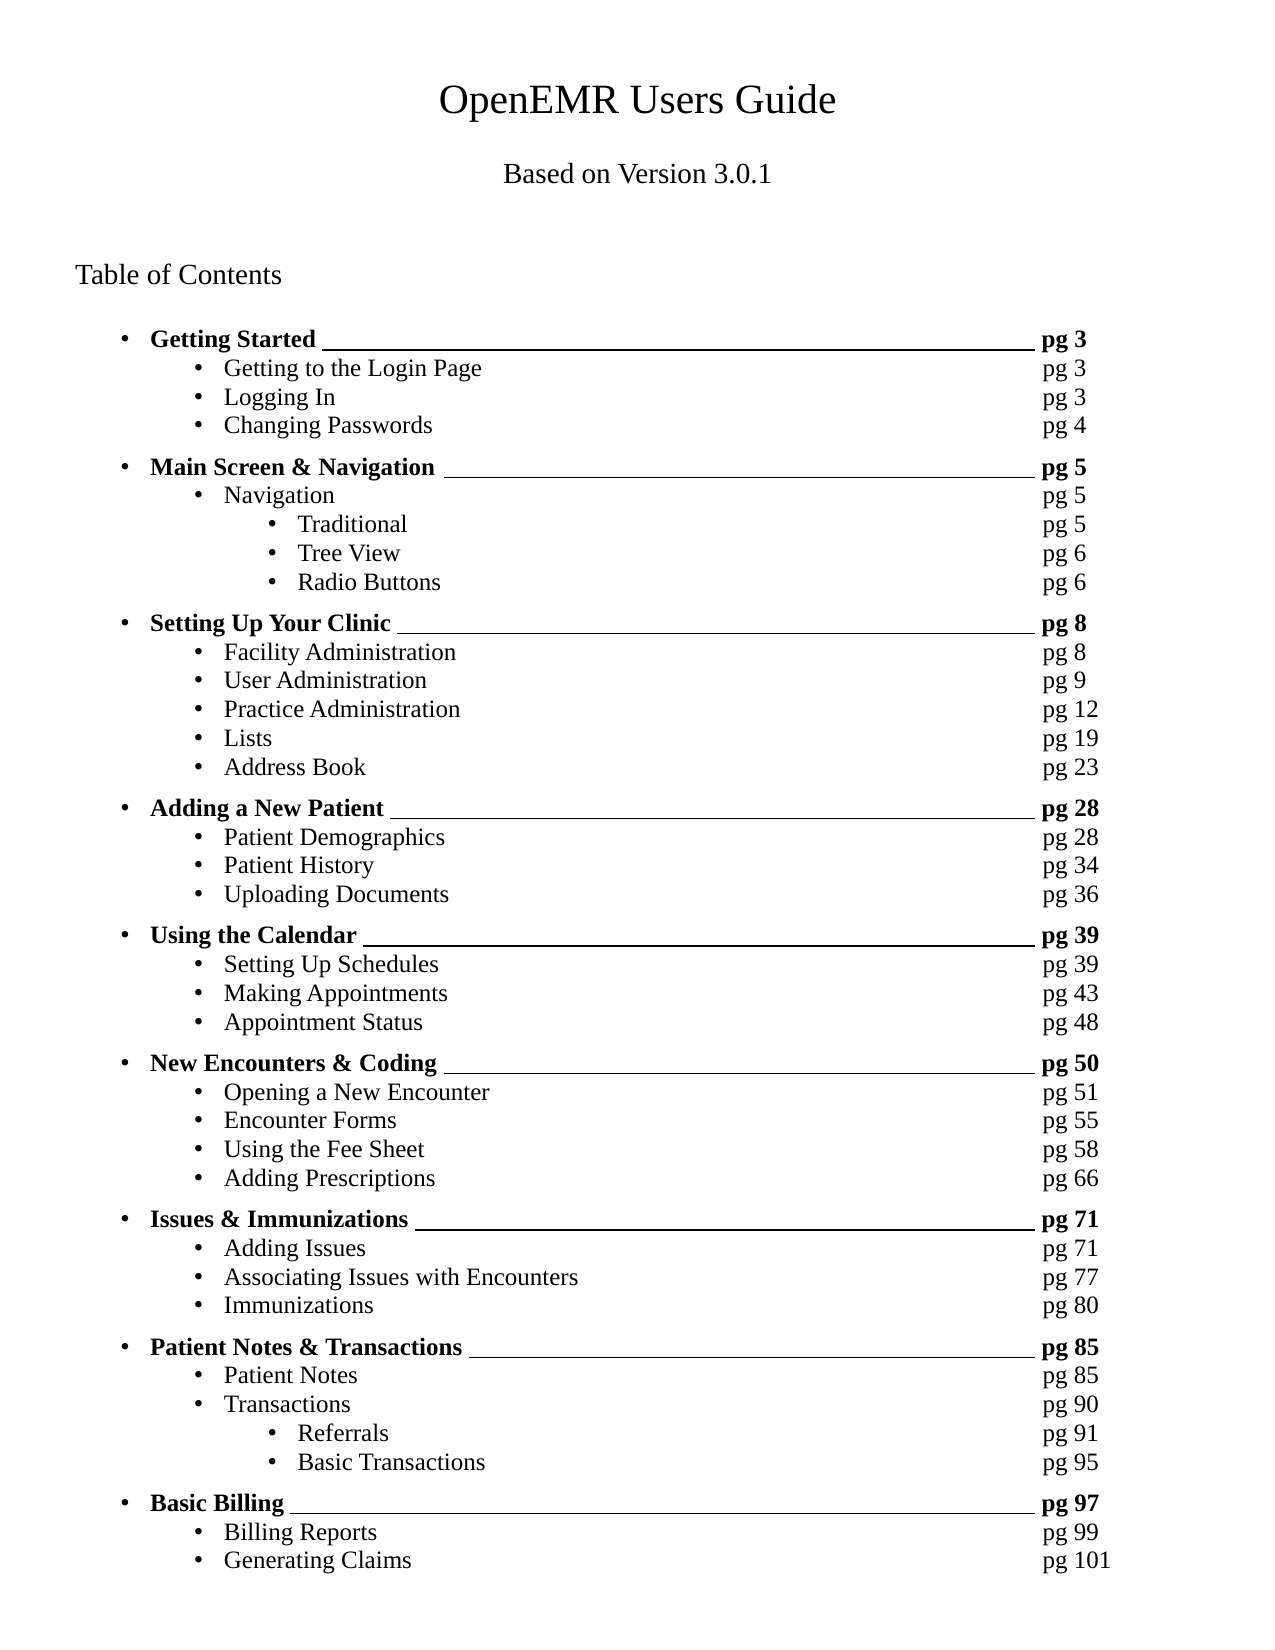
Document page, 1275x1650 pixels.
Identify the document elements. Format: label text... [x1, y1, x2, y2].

list Patient History pg 34 [194, 850, 1200, 879]
list Practice Administration pg 12 [194, 694, 1200, 723]
list Lists pg 19 [194, 723, 1200, 752]
list Appointment Status pg 48 [194, 1007, 1200, 1035]
list Associating Issues with Encounters pg 77 [194, 1262, 1200, 1290]
list Using the Fee Sheet pg 58 [194, 1134, 1200, 1163]
list Facility Administration pg 8 [194, 637, 1200, 665]
list Main Screen & Navigation pg 5 [121, 452, 1200, 480]
list Setting Up Your Clinic pg 8 [121, 608, 1200, 637]
list Changing Passwords pg 4 [194, 410, 1200, 439]
list Radio Buttons pg 6 [268, 567, 1200, 595]
list Navigation pg 5 [194, 480, 1200, 509]
list Adding Issues pg 71 [194, 1233, 1200, 1262]
list Immunizations pg 80 [194, 1290, 1200, 1319]
list Patient Notes pg 85 [194, 1360, 1200, 1389]
list Opening a New Encounter pg 51 [194, 1077, 1200, 1105]
list Adding Prescriptions pg 66 [194, 1163, 1200, 1192]
list Basic Billing pg 97 [121, 1488, 1200, 1517]
list Logging In pg 3 [194, 382, 1200, 410]
list Generating Claims pg 101 [194, 1545, 1200, 1574]
list Using the Calendar pg 39 [121, 920, 1200, 949]
text Based on Version 3.0.1 [75, 156, 1200, 190]
list Adding a New Patient pg 28 [121, 793, 1200, 822]
list Address Book pg 23 [194, 752, 1200, 780]
list Setting Up Schedules pg 39 [194, 949, 1200, 978]
list Getting to the Login Page pg 3 [194, 353, 1200, 382]
list Tree View pg 6 [268, 538, 1200, 567]
list User Administration pg 9 [194, 665, 1200, 694]
text Table of Contents [75, 257, 1200, 291]
list Transactions pg 90 [194, 1389, 1200, 1418]
list Patient Notes & Transactions pg 85 [121, 1332, 1200, 1360]
list Making Appointments pg 43 [194, 978, 1200, 1007]
list Uploading Documents pg 36 [194, 879, 1200, 908]
list Encounter Forms pg 55 [194, 1105, 1200, 1134]
list Billing Reports pg 99 [194, 1517, 1200, 1545]
text OpenEMR Users Guide [75, 75, 1200, 123]
list Patient Demographics pg 28 [194, 822, 1200, 850]
list Referrals pg 91 [268, 1418, 1200, 1447]
list Traditional pg 5 [268, 509, 1200, 538]
list Basic Transactions pg 95 [268, 1447, 1200, 1475]
list Getting Started pg 3 [121, 324, 1200, 353]
list New Encounters & Coding pg 50 [121, 1048, 1200, 1077]
list Issues & Immunizations pg 71 [121, 1204, 1200, 1233]
